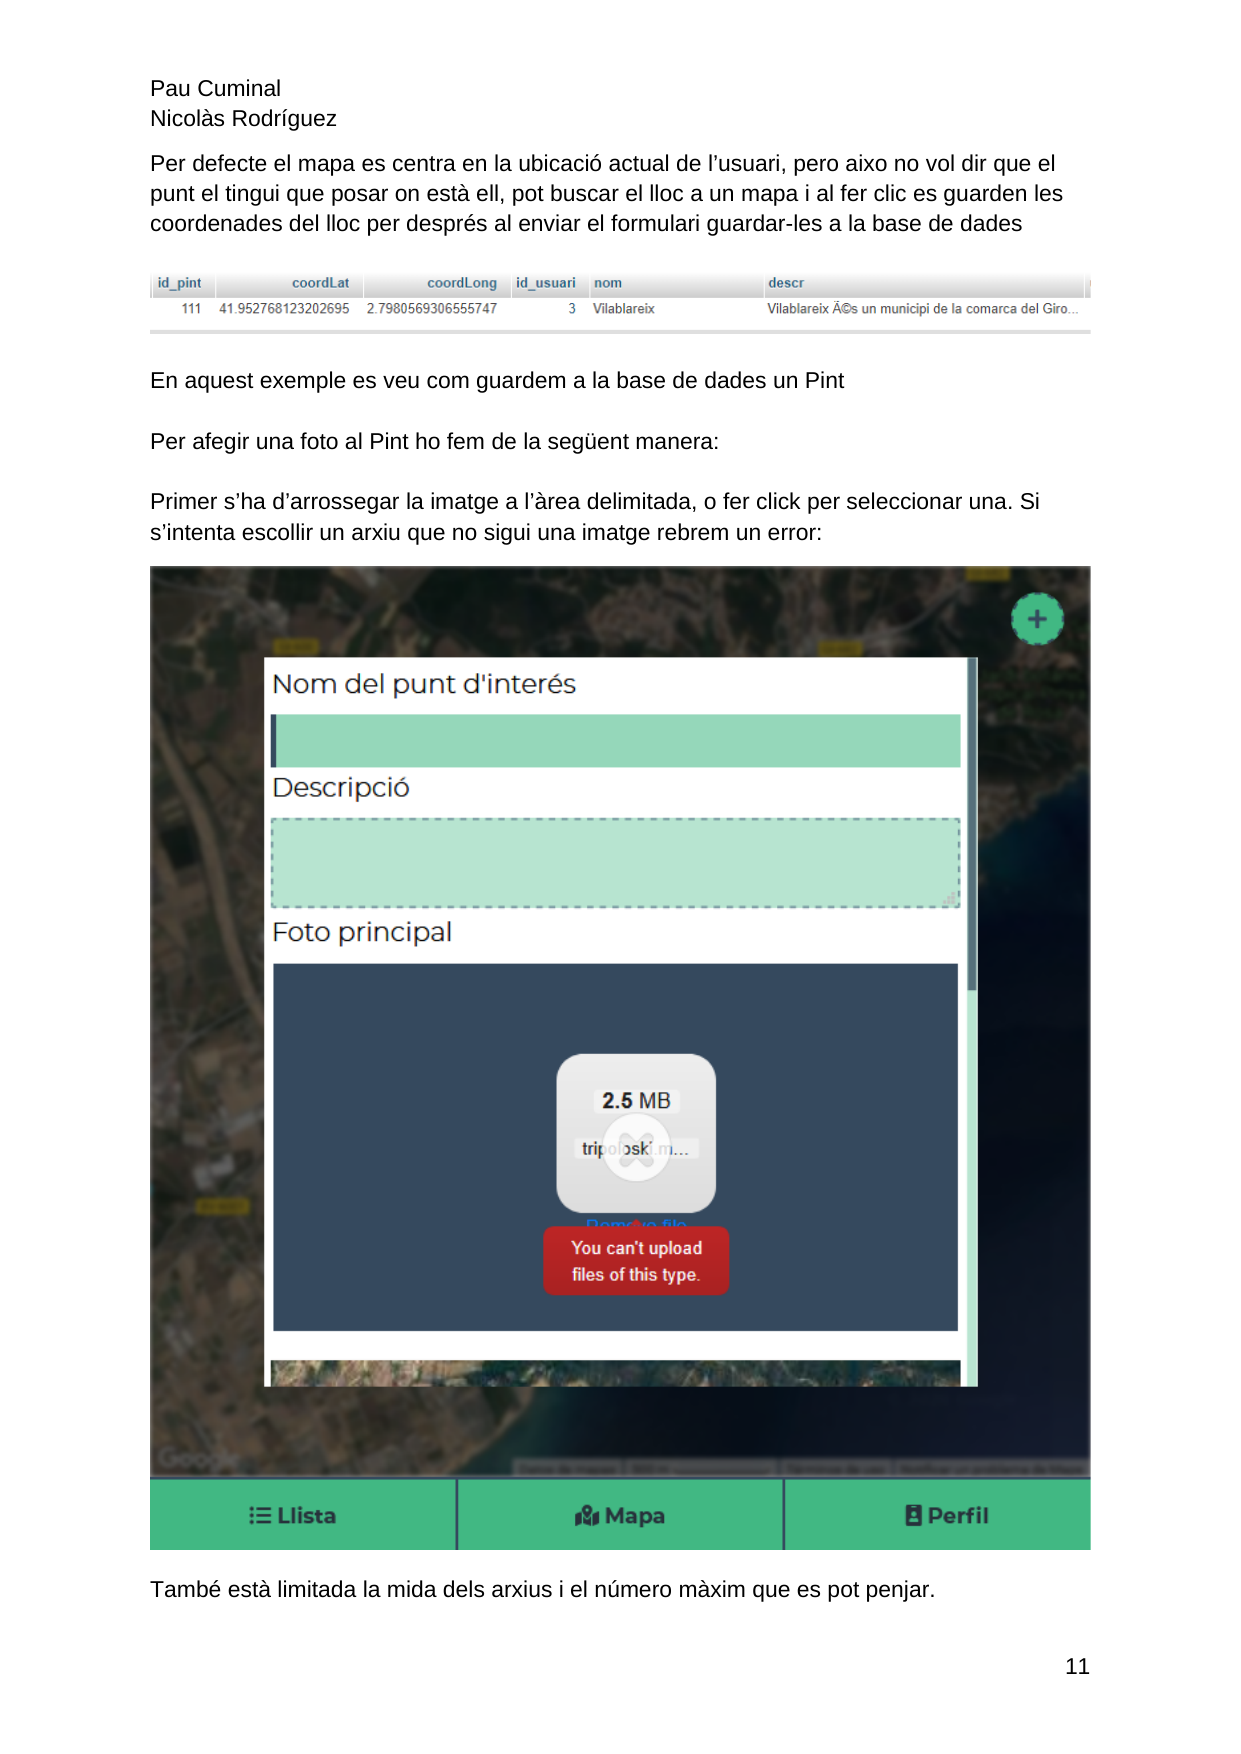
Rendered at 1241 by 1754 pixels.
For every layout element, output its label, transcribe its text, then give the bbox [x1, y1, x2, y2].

text Primer s’ha d’arrossegar la imatge a l’àrea delimitada, o fer click per seleccionar una. Si s’intenta escollir un arxiu que no sigui una imatge rebrem un error: [150, 488, 1090, 545]
text Per afegir una foto al Pint ho fem de la següent manera: [150, 428, 1090, 454]
text [150, 549, 1090, 566]
text En aquest exemple es veu com guardem a la base de dades un Pint [150, 367, 1090, 394]
picture [150, 270, 1091, 334]
text Per defecte el mapa es centra en la ubicació actual de l’usuari, pero aixo no vol dir que el punt el tingui que posar on està ell, pot buscar el lloc a un mapa i al fer clic es guarden les coordenades del lloc per després al enviar el formulari guardar-les a la base de dades [150, 150, 1090, 237]
text També està limitada la mida dels arxius i el número màxim que es pot penjar. [150, 1550, 1090, 1602]
picture [150, 566, 1091, 1550]
